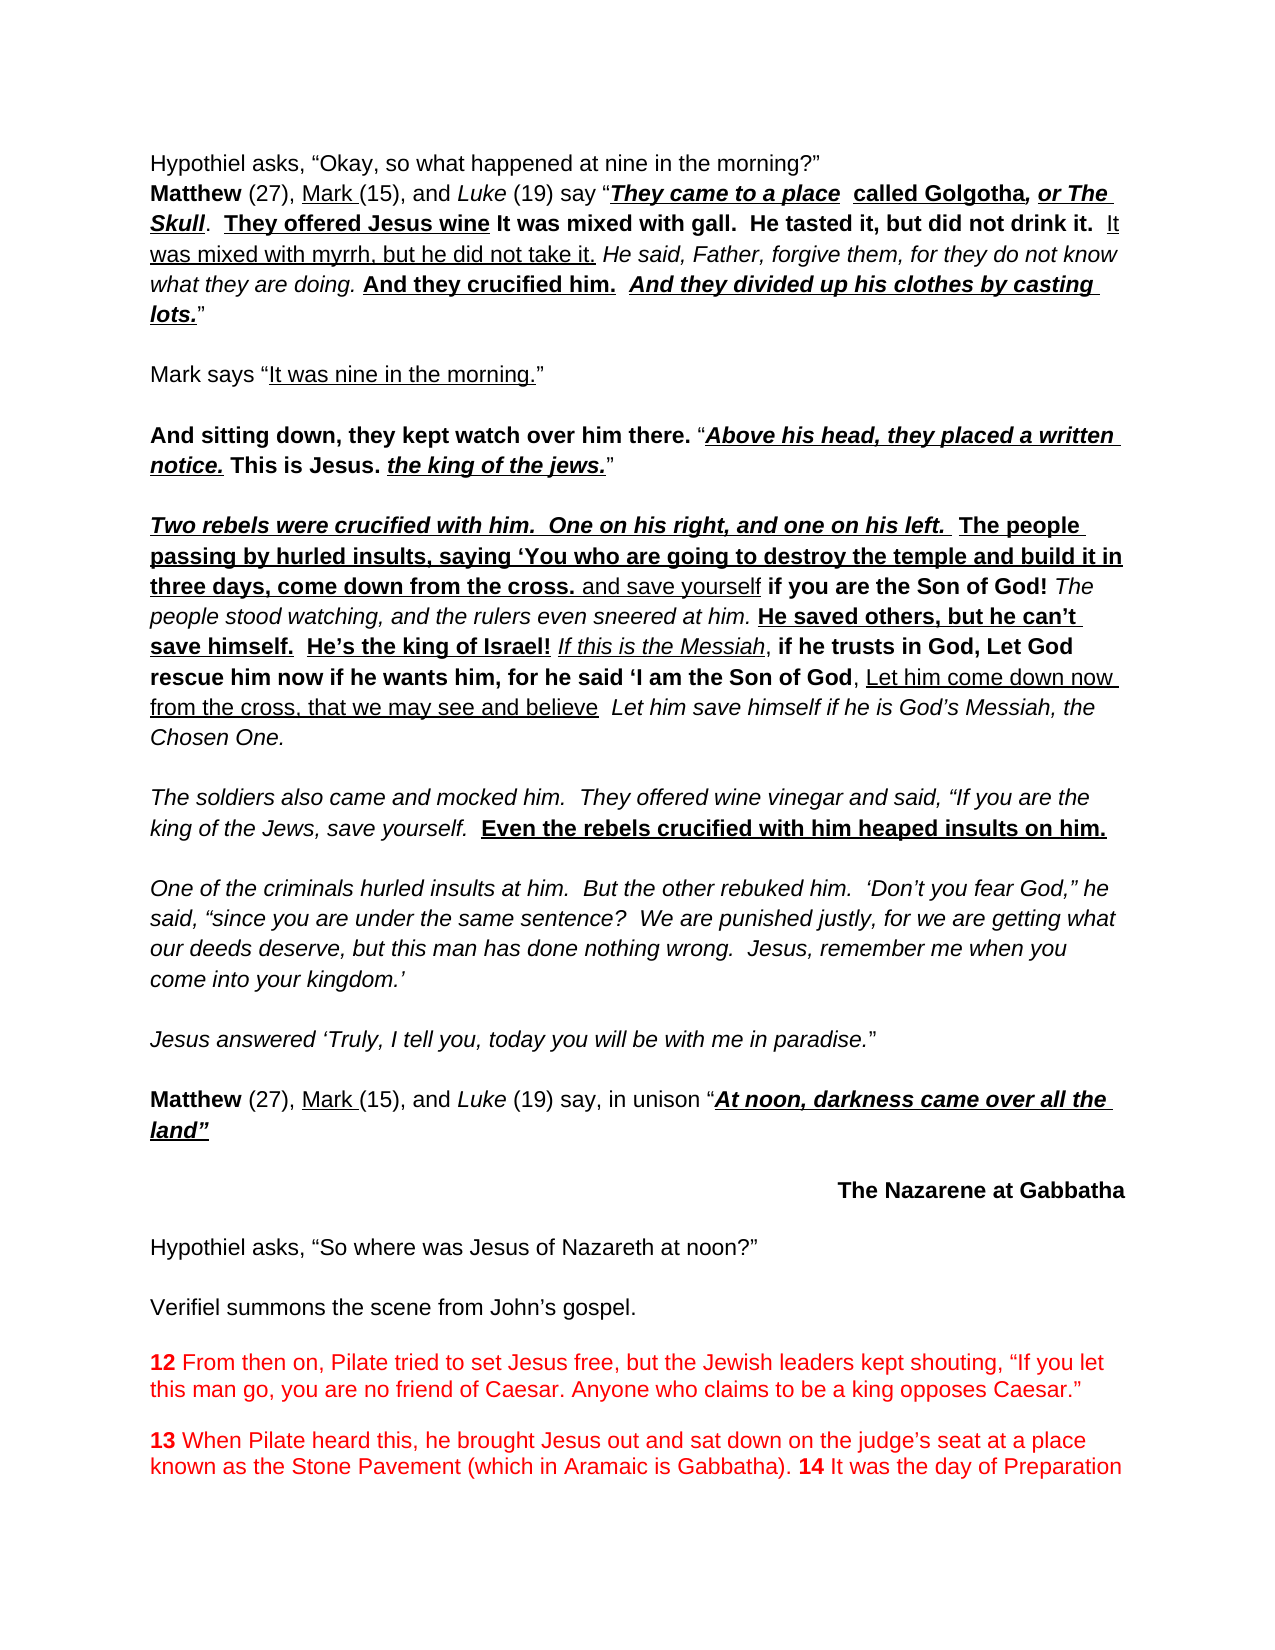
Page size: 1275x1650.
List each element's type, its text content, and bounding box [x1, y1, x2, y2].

text Matthew (27), Mark (15), and Luke (19) say, in unison “At noon, darkness came over all the land” [150, 1086, 1125, 1143]
text 13 When Pilate heard this, he brought Jesus out and sat down on the judge’s seat at a place known as the Stone Pavement (which in Aramaic is Gabbatha). 14 It was the day of Preparation [150, 1427, 1125, 1480]
text Verifiel summons the scene from John’s gospel. [150, 1294, 1125, 1320]
text Hypothiel asks, “So where was Jesus of Nazareth at noon?” [150, 1234, 1125, 1260]
text Matthew (27), Mark (15), and Luke (19) say “They came to a place called Golgotha, or The Skull. They offered Jesus wine It was mixed with gall. He tasted it, but did not drink it. It was mixed with myrrh, but he did not take it. He said, Father, forgive them, for they do not know what they are doing. And they crucified him. And they divided up his clothes by casting lots.” [150, 180, 1125, 327]
subtitle The Nazarene at Gabbatha [150, 1177, 1125, 1203]
text Mark says “It was nine in the morning.” [150, 361, 1125, 388]
text Two rebels were crucified with him. One on his right, and one on his left. The people passing by hurled insults, saying ‘You who are going to destroy the temple and build it in three days, come down from the cross. and save yourself if you are the Son of God! The people stood watching, and the rulers even sneered at him. He saved others, but he can’t save himself. He’s the king of Israel! If this is the Messiah, if he trusts in God, Let God rescue him now if he wants him, for he said ‘I am the Son of God, Let him come down now from the cross, that we may see and believe Let him save himself if he is God’s Messiah, the Chosen One. [150, 512, 1125, 750]
text Jesus answered ‘Truly, I tell you, today you will be with me in paradise.” [150, 1026, 1125, 1052]
text And sitting down, they kept watch over him there. “Above his head, they placed a written notice. This is Jesus. the king of the jews.” [150, 422, 1125, 478]
text 12 From then on, Pilate tried to set Jesus free, but the Jewish leaders kept shouting, “If you let this man go, you are no friend of Caesar. Anyone who claims to be a king opposes Caesar.” [150, 1349, 1125, 1402]
text One of the criminals hurled insults at him. But the other rebuked him. ‘Don’t you fear God,” he said, “since you are under the same sentence? We are punished justly, for we are getting what our deeds deserve, but this man has done nothing wrong. Jesus, remember me when you come into your kingdom.’ [150, 875, 1125, 992]
text The soldiers also came and mocked him. They offered wine vinegar and said, “If you are the king of the Jews, save yourself. Even the rebels crucified with him heaped insults on him. [150, 784, 1125, 841]
text Hypothiel asks, “Okay, so what happened at nine in the morning?” [150, 150, 1125, 176]
